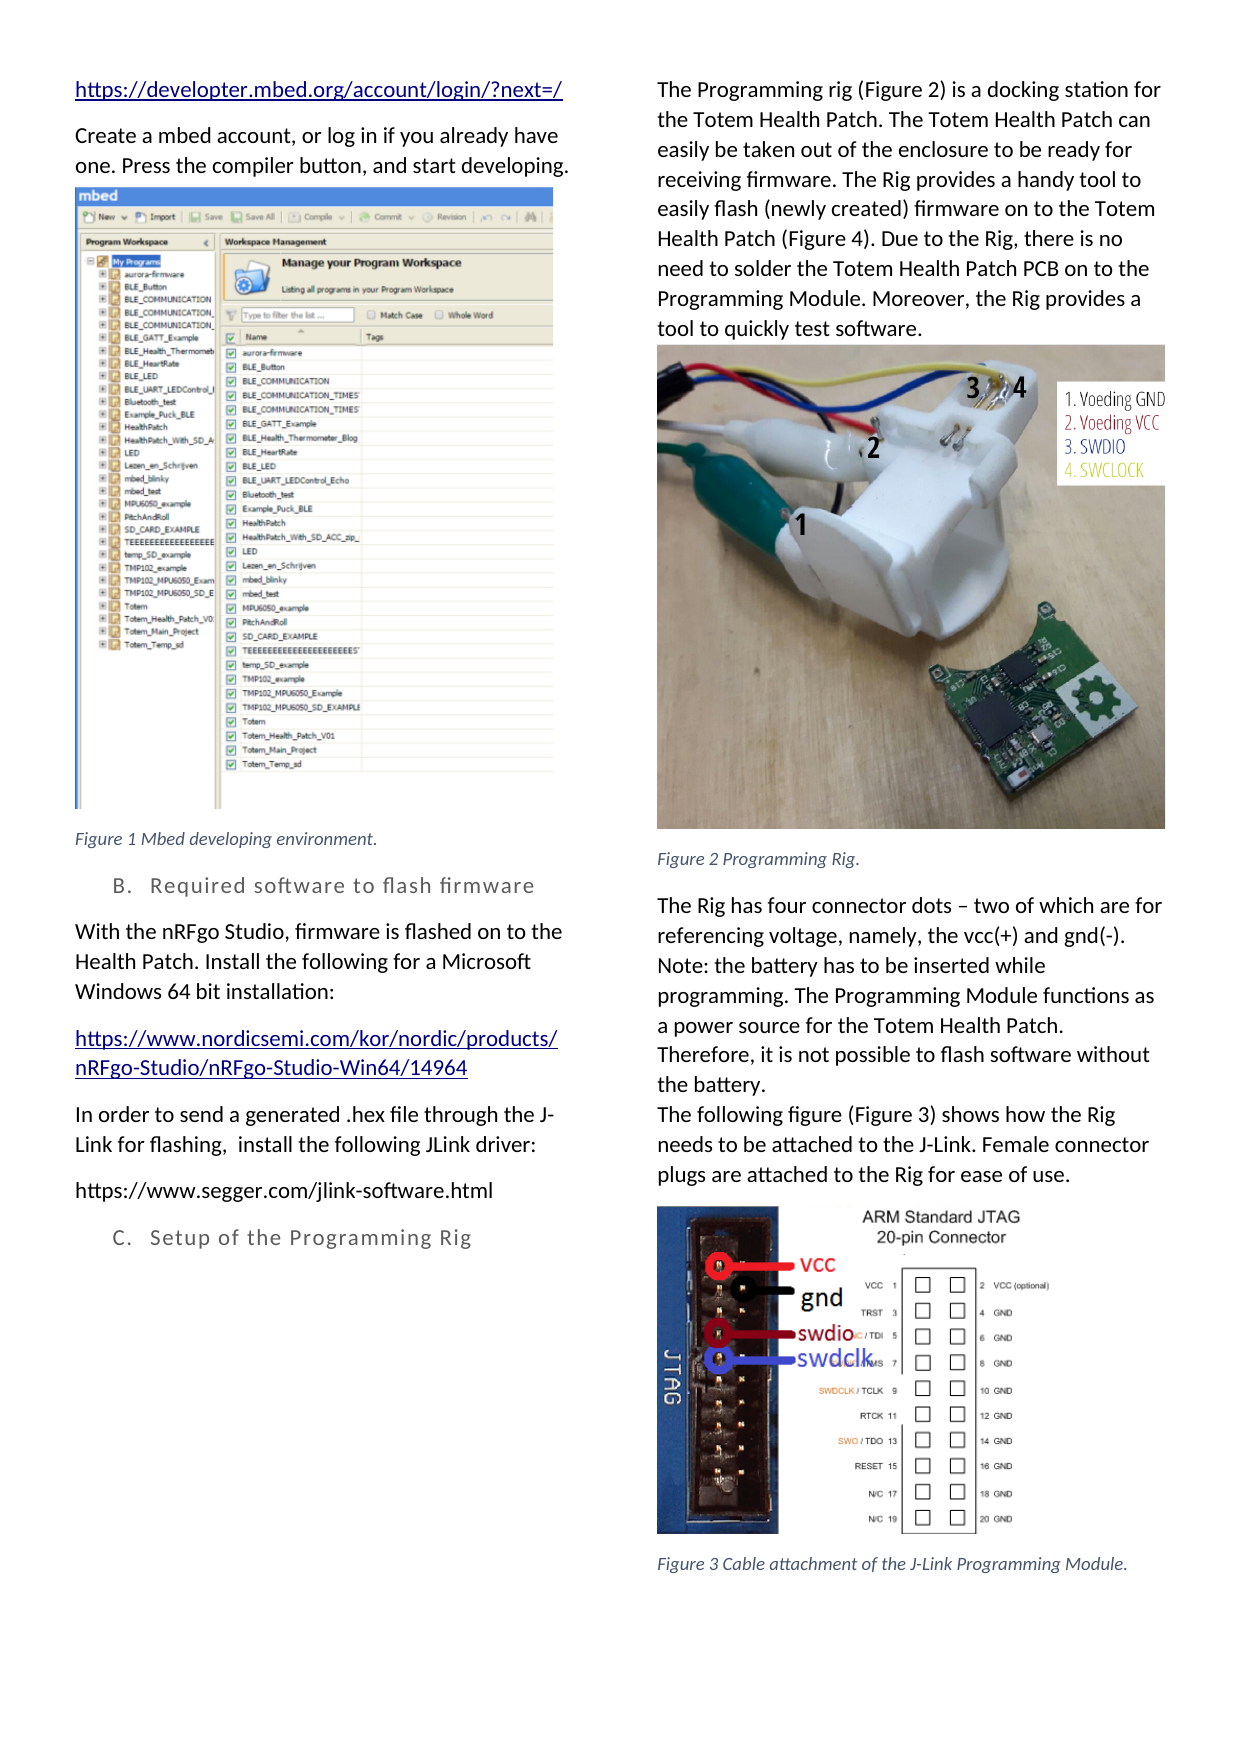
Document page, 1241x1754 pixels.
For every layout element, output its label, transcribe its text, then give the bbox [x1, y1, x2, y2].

text https://www.nordicsemi.com/kor/nordic/products/nRFgo-Studio/nRFgo-Studio-Win64/14964 [75, 1024, 583, 1082]
text https://www.segger.com/jlink-software.html [75, 1177, 583, 1204]
text Figure 2 Programming Rig. [657, 847, 1165, 870]
text The Rig has four connector dots – two of which are for referencing voltage, namely, the vcc(+) and gnd(-). Note: the battery has to be inserted while programming. The Programming Module functions as a power source for the Totem Health Patch. Therefore, it is not possible to flash software without the battery. The following figure (Figure 3) shows how the Rig needs to be attached to the J-Link. Female connector plugs are attached to the Rig for ease of use. [657, 891, 1165, 1188]
text The Programming rig (Figure 2) is a docking station for the Totem Health Patch. The Totem Health Patch can easily be taken out of the enclosure to be ready for receiving firmware. The Rig provides a handy tool to easily flash (newly created) firmware on to the Totem Health Patch (Figure 4). Due to the Rig, there is no need to solder the Totem Health Patch PCB on to the Programming Module. Moreover, the Rig provides a tool to quickly test software. [657, 75, 1165, 344]
list Setup of the Programming Rig [112, 1223, 583, 1251]
list Required software to flash firmware [112, 871, 583, 899]
text Create a mbed account, or log in if you already have one. Press the compiler button, and start developing. [75, 122, 583, 808]
text In order to send a generated .hex file through the J-Link for flashing, install the following JLink driver: [75, 1100, 583, 1158]
text https://developter.mbed.org/account/login/?next=/ [75, 75, 583, 103]
text With the nRFgo Studio, firmware is flashed on to the Health Patch. Install the following for a Microsoft Windows 64 bit installation: [75, 917, 583, 1005]
text Figure 1 Mbed developing environment. [75, 827, 583, 850]
text Figure 3 Cable attachment of the J-Link Programming Module. [657, 1552, 1165, 1575]
